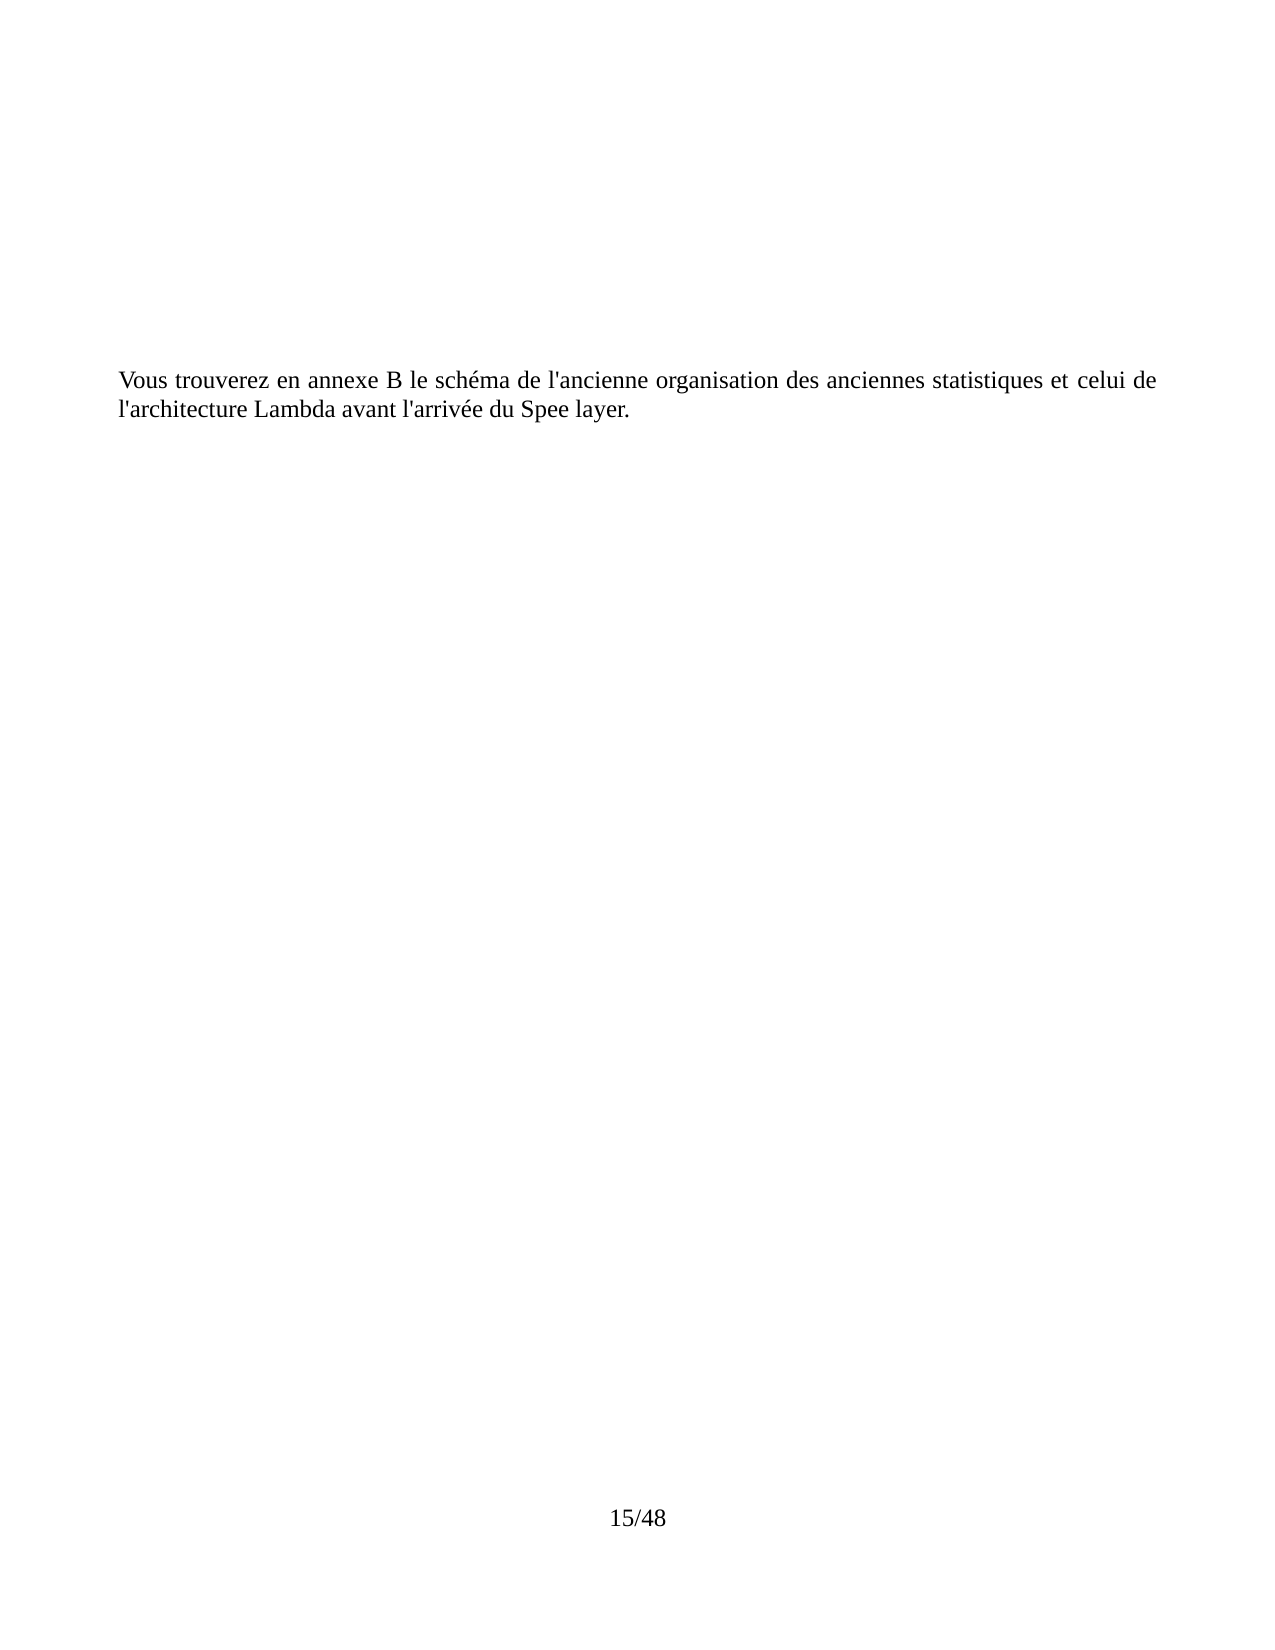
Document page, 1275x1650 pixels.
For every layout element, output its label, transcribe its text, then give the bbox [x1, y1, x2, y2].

text Vous trouverez en annexe B le schéma de l'ancienne organisation des anciennes statistiques et celui de l'architecture Lambda avant l'arrivée du Spee layer. [118, 365, 1157, 422]
